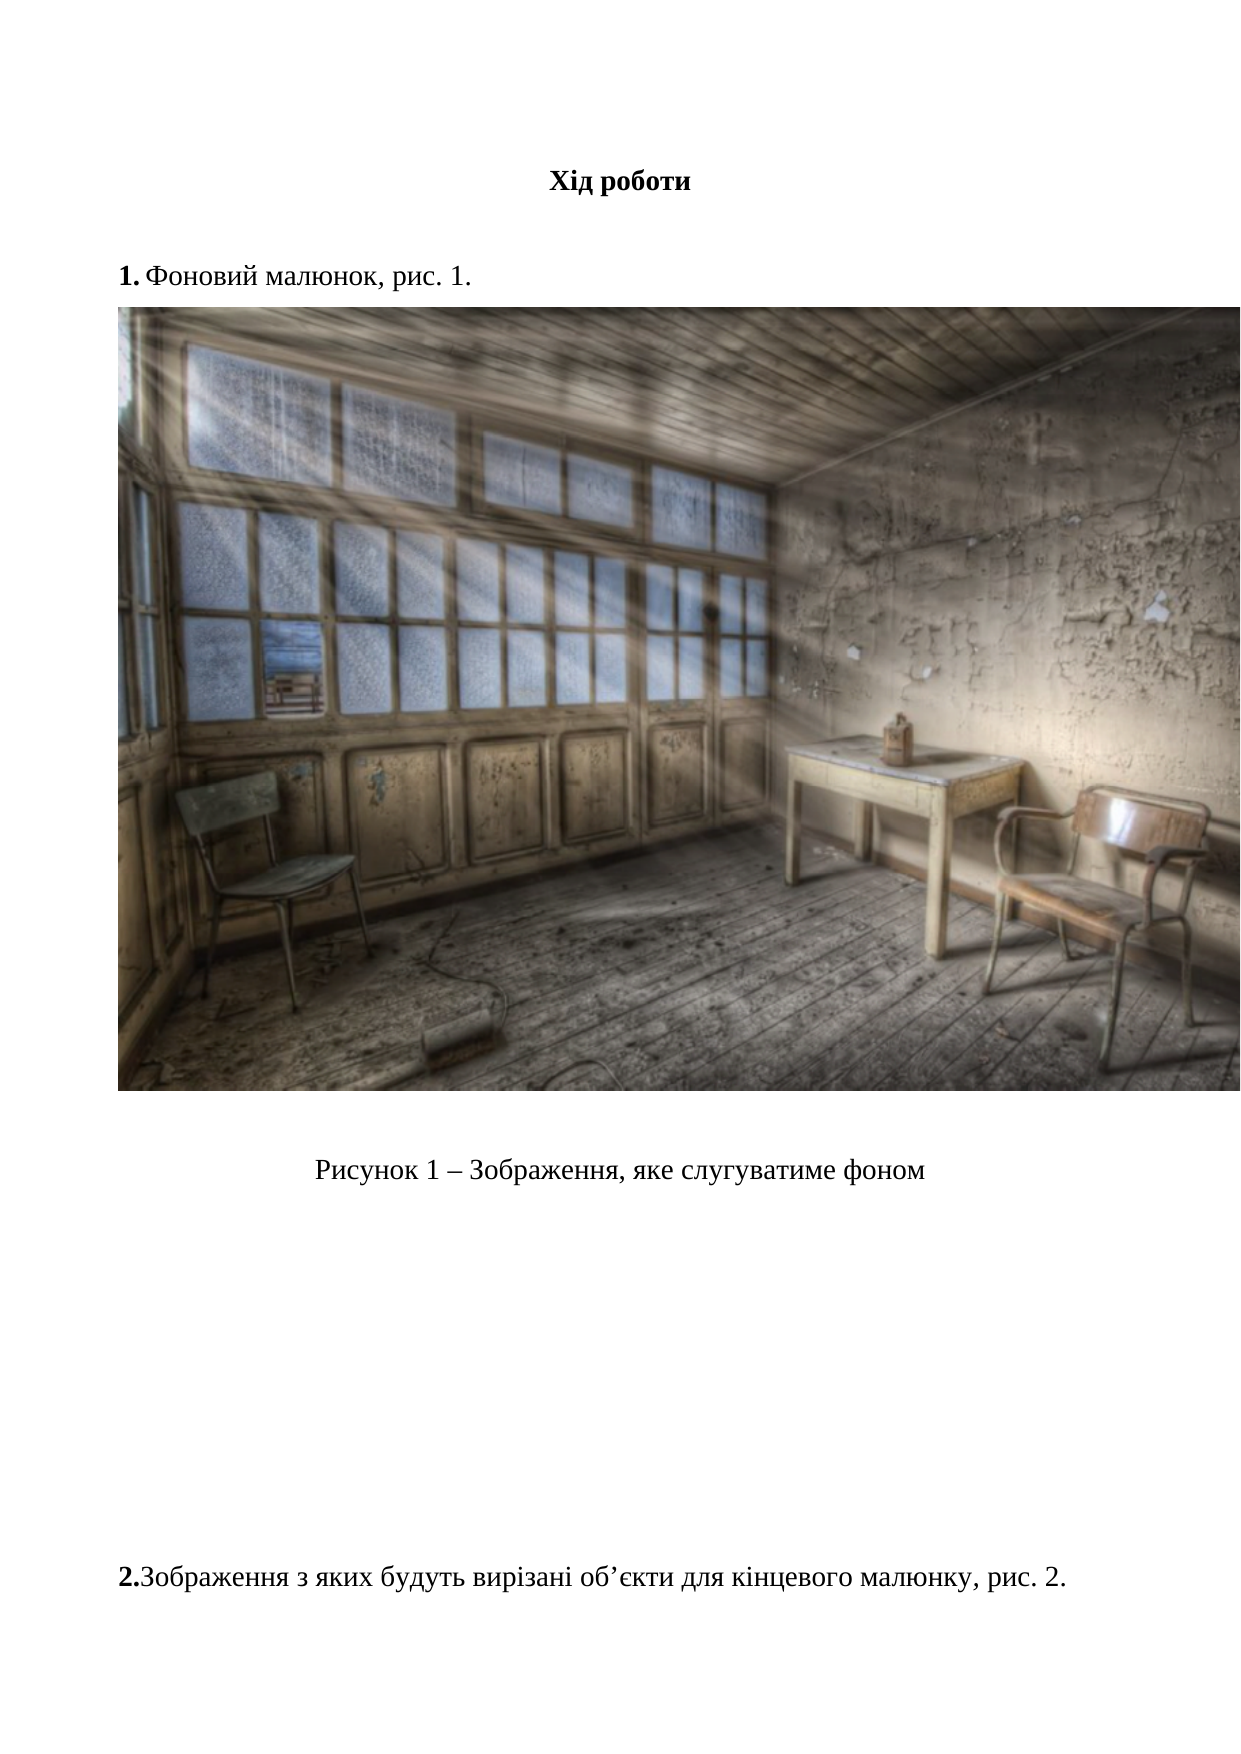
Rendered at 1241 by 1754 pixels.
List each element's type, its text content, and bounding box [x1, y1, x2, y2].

text Рисунок 1 – Зображення, яке слугуватиме фоном [118, 1152, 1122, 1185]
text 2.Зображення з яких будуть вирізані об’єкти для кінцевого малюнку, рис. 2. [118, 1559, 1122, 1593]
text 1. Фоновий малюнок, рис. 1. [118, 258, 1122, 291]
text Хід роботи [118, 163, 1122, 196]
